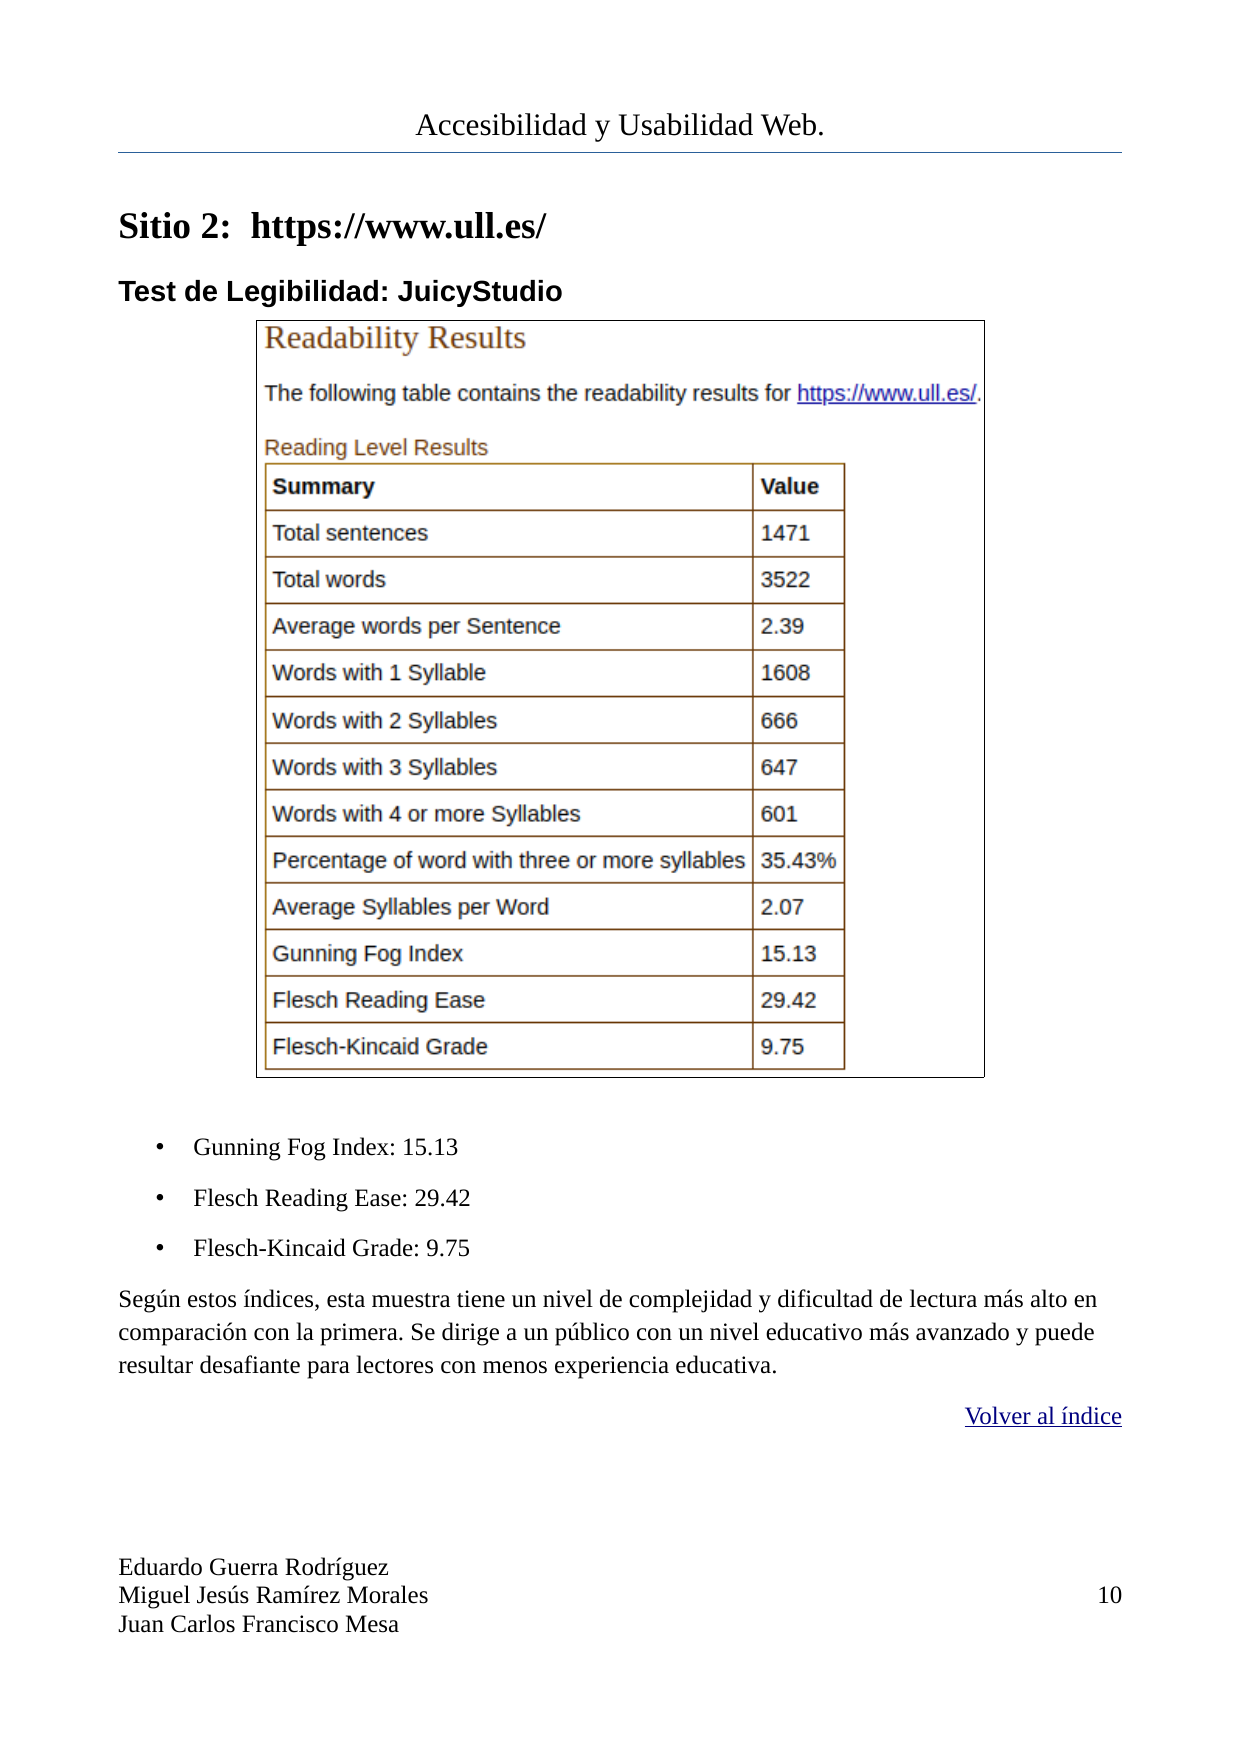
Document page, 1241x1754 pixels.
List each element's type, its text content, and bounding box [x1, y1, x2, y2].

list Flesch Reading Ease: 29.42 [156, 1183, 1122, 1212]
picture [259, 322, 981, 1074]
subtitle Sitio 2: https://www.ull.es/ [118, 204, 1122, 247]
text Según estos índices, esta muestra tiene un nivel de complejidad y dificultad de lectura más alto en comparación con la primera. Se dirige a un público con un nivel educativo más avanzado y puede resultar desafiante para lectores con menos experiencia educativa. [118, 1284, 1122, 1379]
text Volver al índice [118, 1401, 1122, 1430]
list Flesch-Kincaid Grade: 9.75 [156, 1233, 1122, 1262]
list Gunning Fog Index: 15.13 [156, 1132, 1122, 1161]
subtitle Test de Legibilidad: JuicyStudio [118, 274, 1122, 307]
